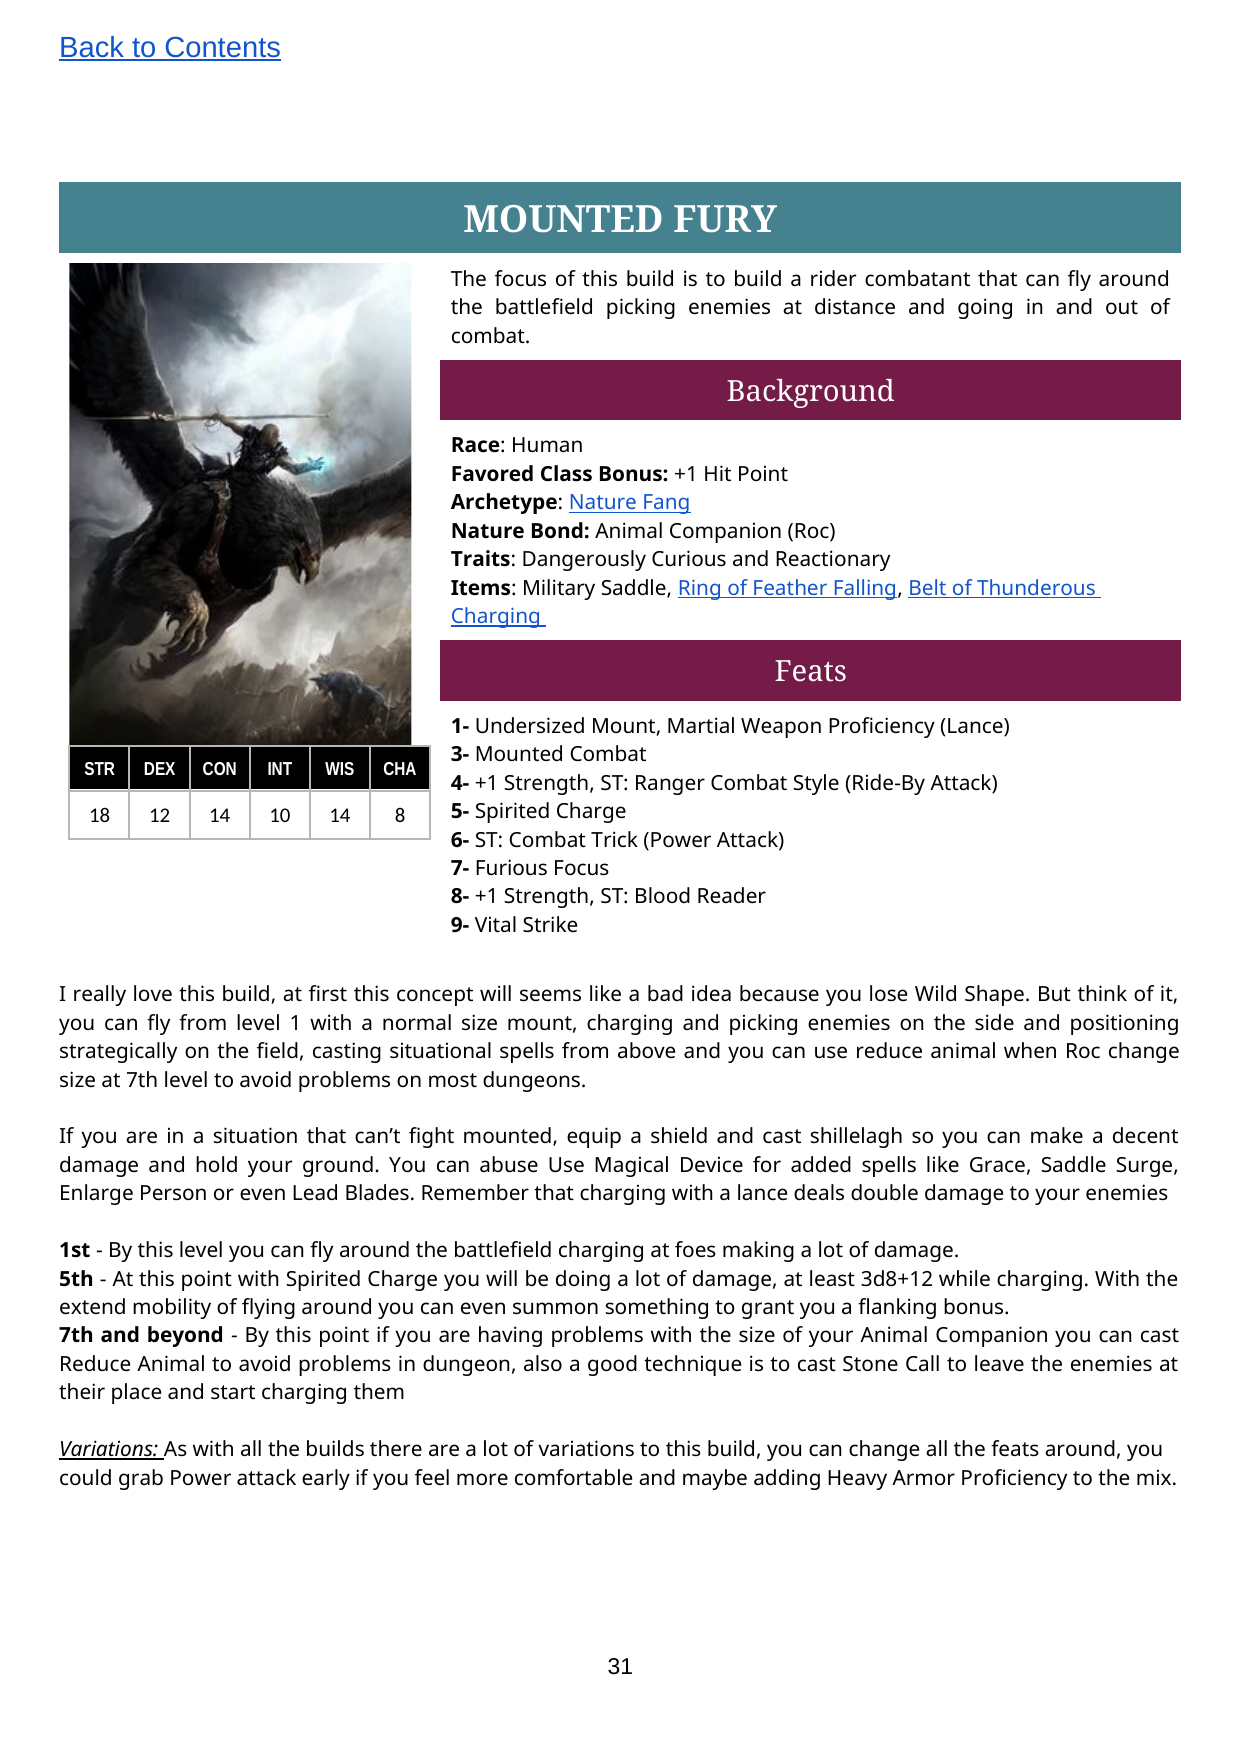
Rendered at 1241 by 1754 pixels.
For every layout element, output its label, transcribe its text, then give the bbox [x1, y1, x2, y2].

table_cell Background [440, 360, 1181, 420]
table_cell Race: Human Favored Class Bonus: +1 Hit Point Archetype: Nature Fang Nature Bond: Animal Companion (Roc) Traits: Dangerously Curious and Reactionary Items: Military Saddle, Ring of Feather Falling, Belt of Thunderous Charging [440, 420, 1181, 640]
table_header DEX [130, 747, 189, 789]
table_header CON [191, 747, 249, 789]
table_cell 1- Undersized Mount, Martial Weapon Proficiency (Lance) 3- Mounted Combat 4- +1 Strength, ST: Ranger Combat Style (Ride-By Attack) 5- Spirited Charge 6- ST: Combat Trick (Power Attack) 7- Furious Focus 8- +1 Strength, ST: Blood Reader 9- Vital Strike [440, 701, 1181, 949]
table_header WIS [311, 747, 369, 789]
table_cell 12 [130, 792, 189, 838]
text 7th and beyond - By this point if you are having problems with the size of your Animal Companion you can cast Reduce Animal to avoid problems in dungeon, also a good technique is to cast Stone Call to leave the enemies at their place and start charging them [59, 1321, 1181, 1406]
table_cell Feats [440, 640, 1181, 701]
table_header INT [251, 747, 309, 789]
table_cell 18 [70, 792, 128, 838]
table_cell 14 [191, 792, 249, 838]
text I really love this build, at first this concept will seems like a bad idea because you lose Wild Shape. But think of it, you can fly from level 1 with a normal size mount, charging and picking enemies on the side and positioning strategically on the field, casting situational spells from above and you can use reduce animal when Roc change size at 7th level to avoid problems on most dungeons. [59, 979, 1181, 1093]
picture [69, 263, 412, 745]
table_cell 14 [311, 792, 369, 838]
text 1st - By this level you can fly around the battlefield charging at foes making a lot of damage. [59, 1235, 1181, 1264]
table_header STR [70, 747, 128, 789]
table_header MOUNTED FURY [59, 182, 1181, 253]
table_cell [59, 254, 440, 949]
table_cell 8 [371, 792, 429, 838]
text 5th - At this point with Spirited Charge you will be doing a lot of damage, at least 3d8+12 while charging. With the extend mobility of flying around you can even summon something to grant you a flanking bonus. [59, 1264, 1181, 1321]
text If you are in a situation that can’t fight mounted, equip a shield and cast shillelagh so you can make a decent damage and hold your ground. You can abuse Use Magical Device for added spells like Grace, Saddle Surge, Enlarge Person or even Lead Blades. Remember that charging with a lance deals double damage to your enemies [59, 1122, 1181, 1207]
table_header CHA [371, 747, 429, 789]
table_cell The focus of this build is to build a rider combatant that can fly around the battlefield picking enemies at distance and going in and out of combat. [440, 254, 1181, 359]
text Variations: As with all the builds there are a lot of variations to this build, you can change all the feats around, you could grab Power attack early if you feel more comfortable and maybe adding Heavy Armor Proficiency to the mix. [59, 1434, 1181, 1491]
table_cell 10 [251, 792, 309, 838]
